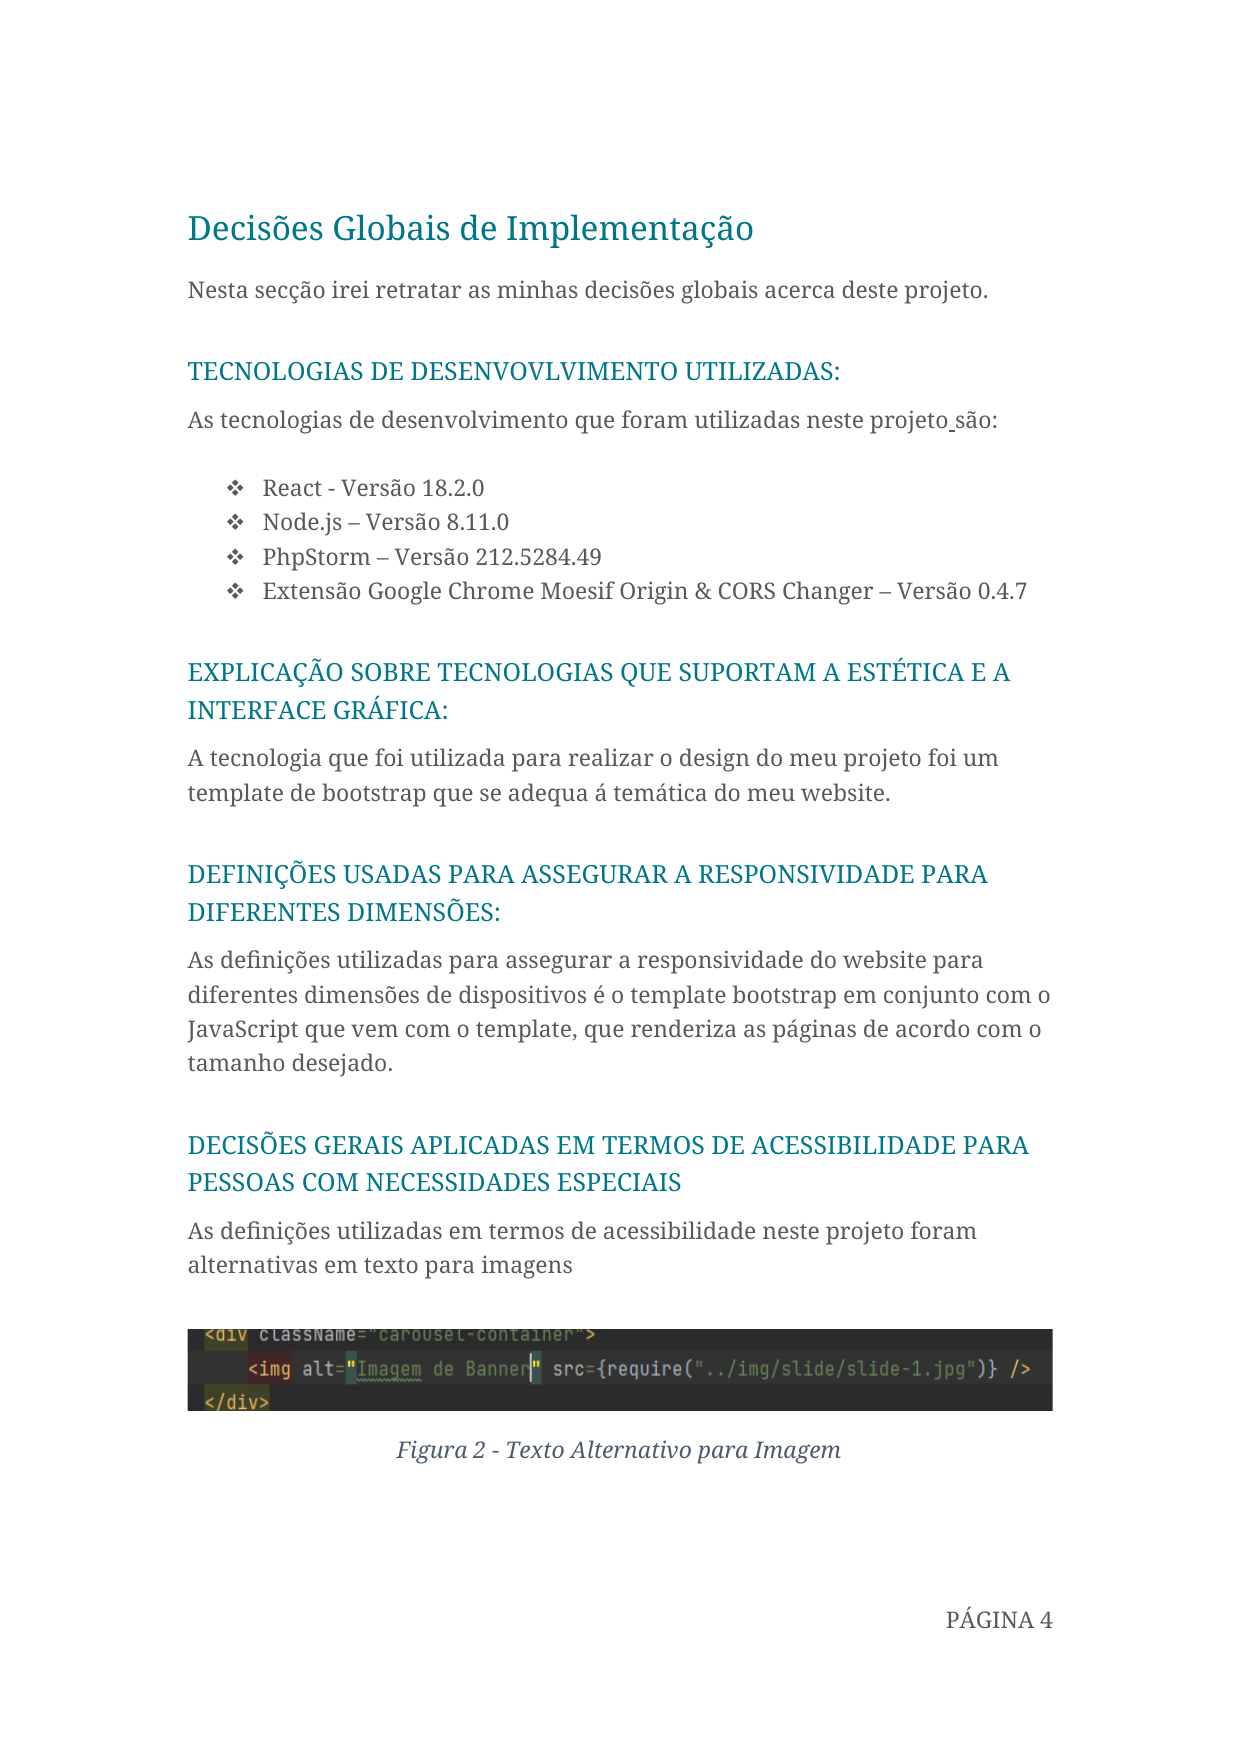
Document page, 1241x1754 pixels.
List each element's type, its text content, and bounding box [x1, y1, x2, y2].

subtitle Decisões Globais de Implementação [187, 205, 1053, 251]
list PhpStorm – Versão 212.5284.49 [225, 540, 1053, 572]
list Extensão Google Chrome Moesif Origin & CORS Changer – Versão 0.4.7 [225, 575, 1053, 606]
text Figura 2 - Texto Alternativo para Imagem [187, 1434, 1053, 1466]
subtitle Definições Usadas para assegurar a responsividade para diferentes dimensões: [187, 857, 1053, 928]
text As definições utilizadas em termos de acessibilidade neste projeto foram alternativas em texto para imagens [187, 1215, 1053, 1280]
list React - Versão 18.2.0 [225, 472, 1053, 503]
subtitle Explicação sobre Tecnologias que suportam a estética e a interface gráfica: [187, 655, 1053, 726]
text As tecnologias de desenvolvimento que foram utilizadas neste projeto são: [187, 404, 1053, 435]
list Node.js – Versão 8.11.0 [225, 506, 1053, 537]
subtitle Tecnologias de desenvovlvimento utilizadas: [187, 354, 1053, 388]
text As definições utilizadas para assegurar a responsividade do website para diferentes dimensões de dispositivos é o template bootstrap em conjunto com o JavaScript que vem com o template, que renderiza as páginas de acordo com o tamanho desejado. [187, 944, 1053, 1078]
text A tecnologia que foi utilizada para realizar o design do meu projeto foi um template de bootstrap que se adequa á temática do meu website. [187, 742, 1053, 808]
text Nesta secção irei retratar as minhas decisões globais acerca deste projeto. [187, 274, 1053, 305]
subtitle Decisões gerais aplicadas em termos de acessibilidade para pessoas com necessidades especiais [187, 1127, 1053, 1199]
